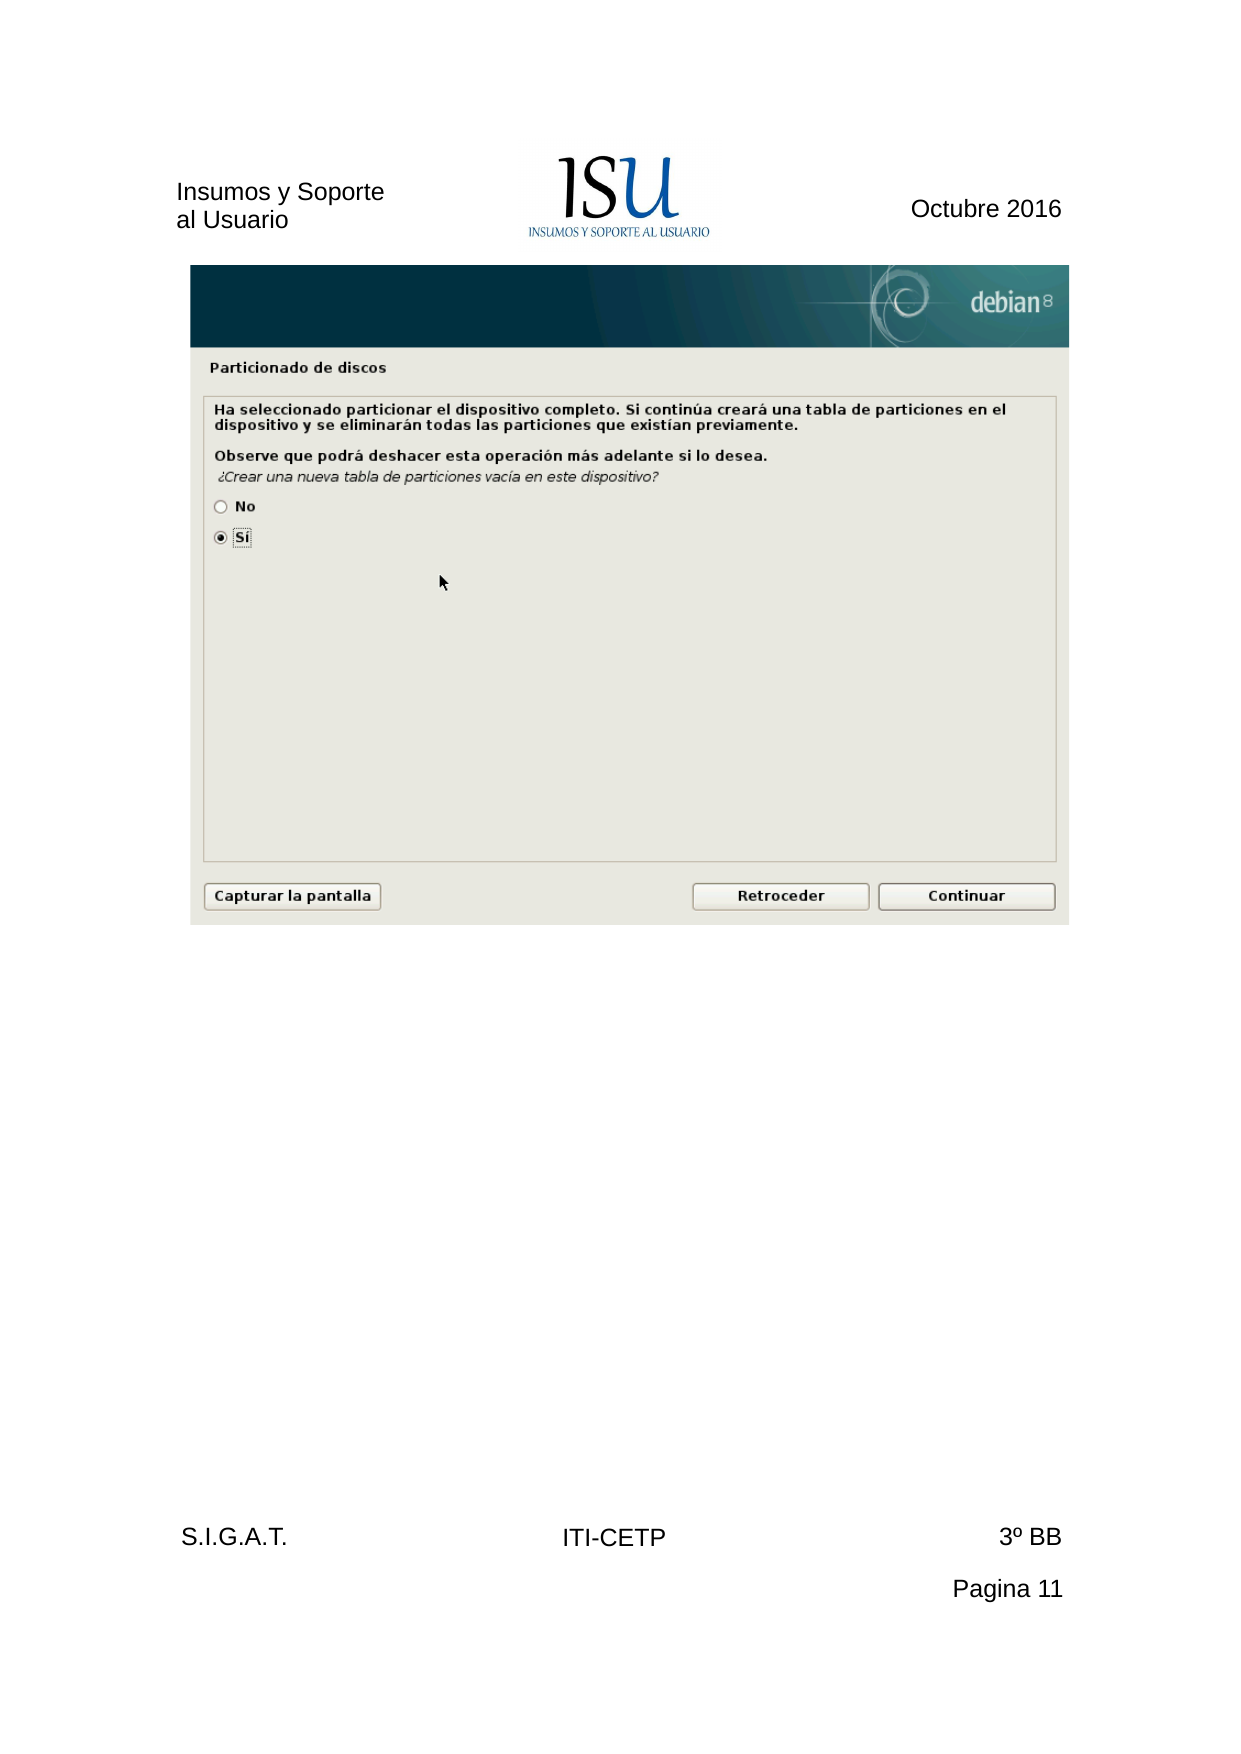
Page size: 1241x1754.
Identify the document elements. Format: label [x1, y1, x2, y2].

picture [517, 138, 723, 252]
picture [190, 265, 1070, 925]
